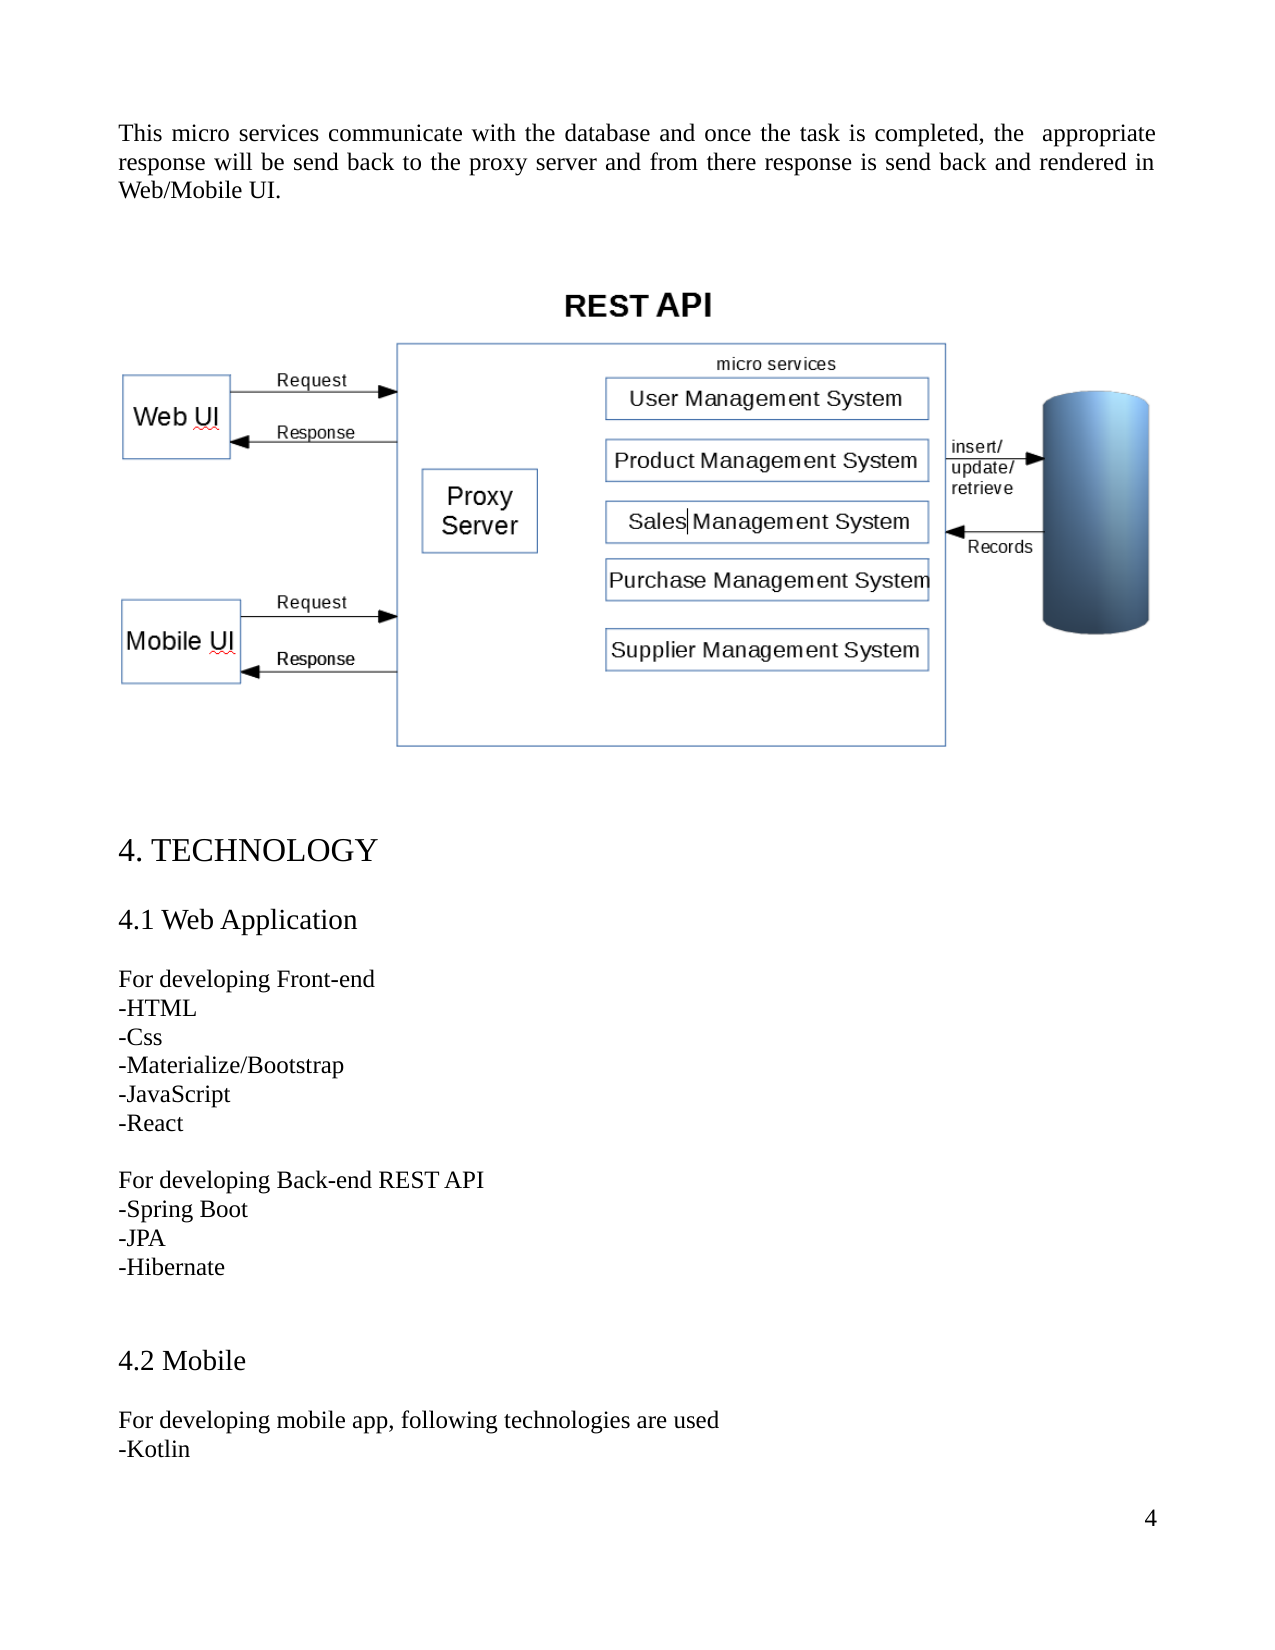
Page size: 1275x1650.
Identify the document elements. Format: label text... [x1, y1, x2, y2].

text -Materialize/Bootstrap [118, 1051, 1157, 1079]
text -JPA [118, 1223, 1157, 1252]
picture [118, 271, 1157, 763]
text For developing mobile app, following technologies are used [118, 1405, 1157, 1434]
text This micro services communicate with the database and once the task is completed, the appropriate response will be send back to the proxy server and from there response is send back and rendered in Web/Mobile UI. [118, 118, 1157, 204]
text -Css [118, 1022, 1157, 1051]
text -JavaScript [118, 1079, 1157, 1108]
text 4.1 Web Application [118, 902, 1157, 936]
text 4. TECHNOLOGY [118, 830, 1157, 868]
text -React [118, 1108, 1157, 1137]
text For developing Back-end REST API [118, 1166, 1157, 1194]
text -Kotlin [118, 1434, 1157, 1463]
text -Spring Boot [118, 1194, 1157, 1223]
text For developing Front-end [118, 964, 1157, 993]
text -HTML [118, 993, 1157, 1022]
text -Hibernate [118, 1252, 1157, 1281]
text 4.2 Mobile [118, 1343, 1157, 1376]
